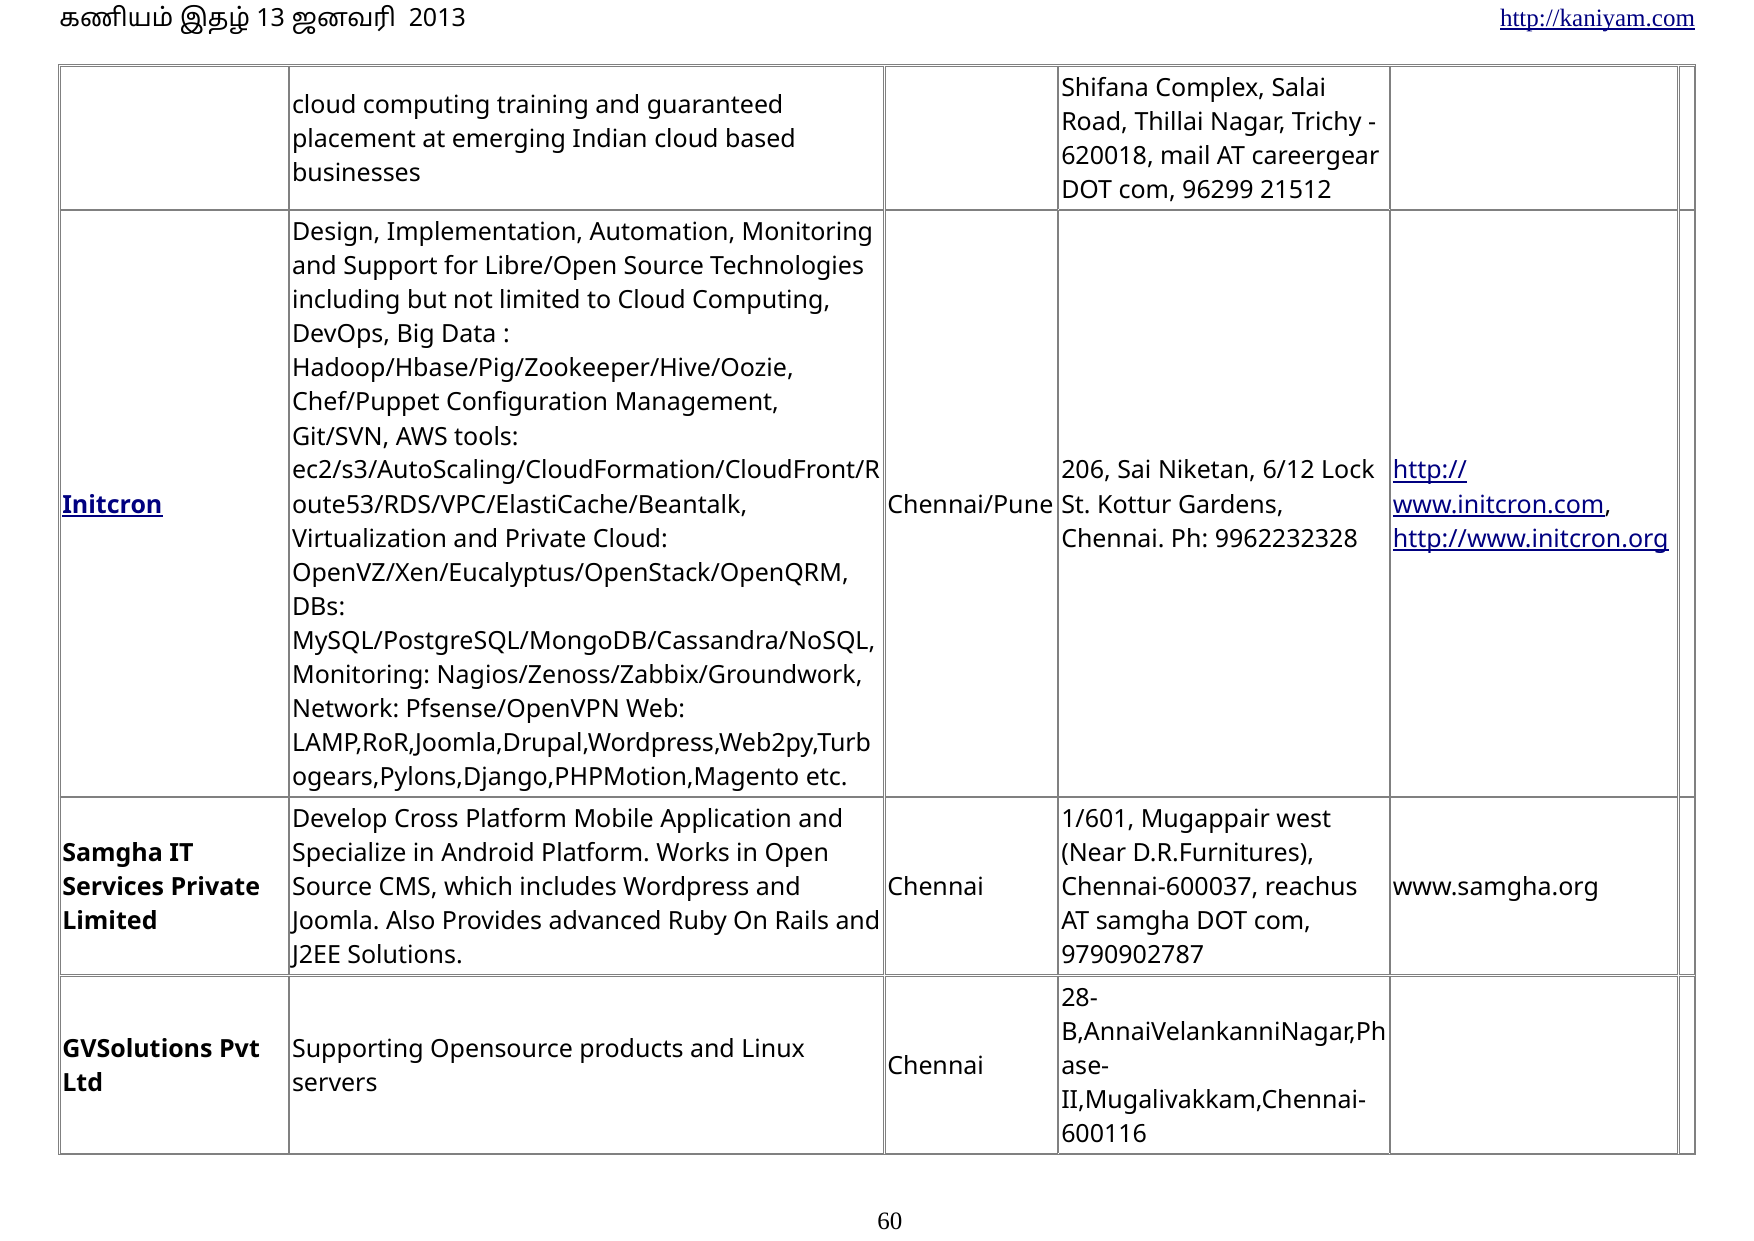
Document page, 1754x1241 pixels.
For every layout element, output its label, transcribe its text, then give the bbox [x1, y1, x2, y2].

table_cell cloud computing training and guaranteed placement at emerging Indian cloud based businesses [290, 67, 883, 209]
table_cell GVSolutions Pvt Ltd [61, 977, 288, 1152]
table_cell [1391, 67, 1677, 209]
table_cell Chennai [886, 798, 1057, 974]
table_cell [1680, 67, 1694, 209]
table_cell Shifana Complex, Salai Road, Thillai Nagar, Trichy - 620018, mail AT careergear DOT com, 96299 21512 [1059, 67, 1389, 209]
table_cell Initcron [61, 211, 288, 796]
table_cell Supporting Opensource products and Linux servers [290, 977, 883, 1152]
table_cell Develop Cross Platform Mobile Application and Specialize in Android Platform. Works in Open Source CMS, which includes Wordpress and Joomla. Also Provides advanced Ruby On Rails and J2EE Solutions. [290, 798, 883, 974]
table_cell [61, 67, 288, 209]
table_cell http://www.initcron.com, http://www.initcron.org [1391, 211, 1677, 796]
table_cell Chennai [886, 977, 1057, 1152]
table_cell 28-B,AnnaiVelankanniNagar,Phase-II,Mugalivakkam,Chennai-600116 [1059, 977, 1389, 1152]
table_cell 1/601, Mugappair west (Near D.R.Furnitures), Chennai-600037, reachus AT samgha DOT com, 9790902787 [1059, 798, 1389, 974]
table_cell 206, Sai Niketan, 6/12 Lock St. Kottur Gardens, Chennai. Ph: 9962232328 [1059, 211, 1389, 796]
table_cell [1391, 977, 1677, 1152]
table_cell Chennai/Pune [886, 211, 1057, 796]
table_cell [886, 67, 1057, 209]
table_cell Design, Implementation, Automation, Monitoring and Support for Libre/Open Source Technologies including but not limited to Cloud Computing, DevOps, Big Data : Hadoop/Hbase/Pig/Zookeeper/Hive/Oozie, Chef/Puppet Configuration Management, Git/SVN, AWS tools: ec2/s3/AutoScaling/CloudFormation/CloudFront/Route53/RDS/VPC/ElastiCache/Beantalk, Virtualization and Private Cloud: OpenVZ/Xen/Eucalyptus/OpenStack/OpenQRM, DBs: MySQL/PostgreSQL/MongoDB/Cassandra/NoSQL, Monitoring: Nagios/Zenoss/Zabbix/Groundwork, Network: Pfsense/OpenVPN Web: LAMP,RoR,Joomla,Drupal,Wordpress,Web2py,Turbogears,Pylons,Django,PHPMotion,Magento etc. [290, 211, 883, 796]
table_cell [1680, 798, 1694, 974]
table_cell Samgha IT Services Private Limited [61, 798, 288, 974]
table_cell www.samgha.org [1391, 798, 1677, 974]
table_cell [1680, 977, 1694, 1152]
table_cell [1680, 211, 1694, 796]
